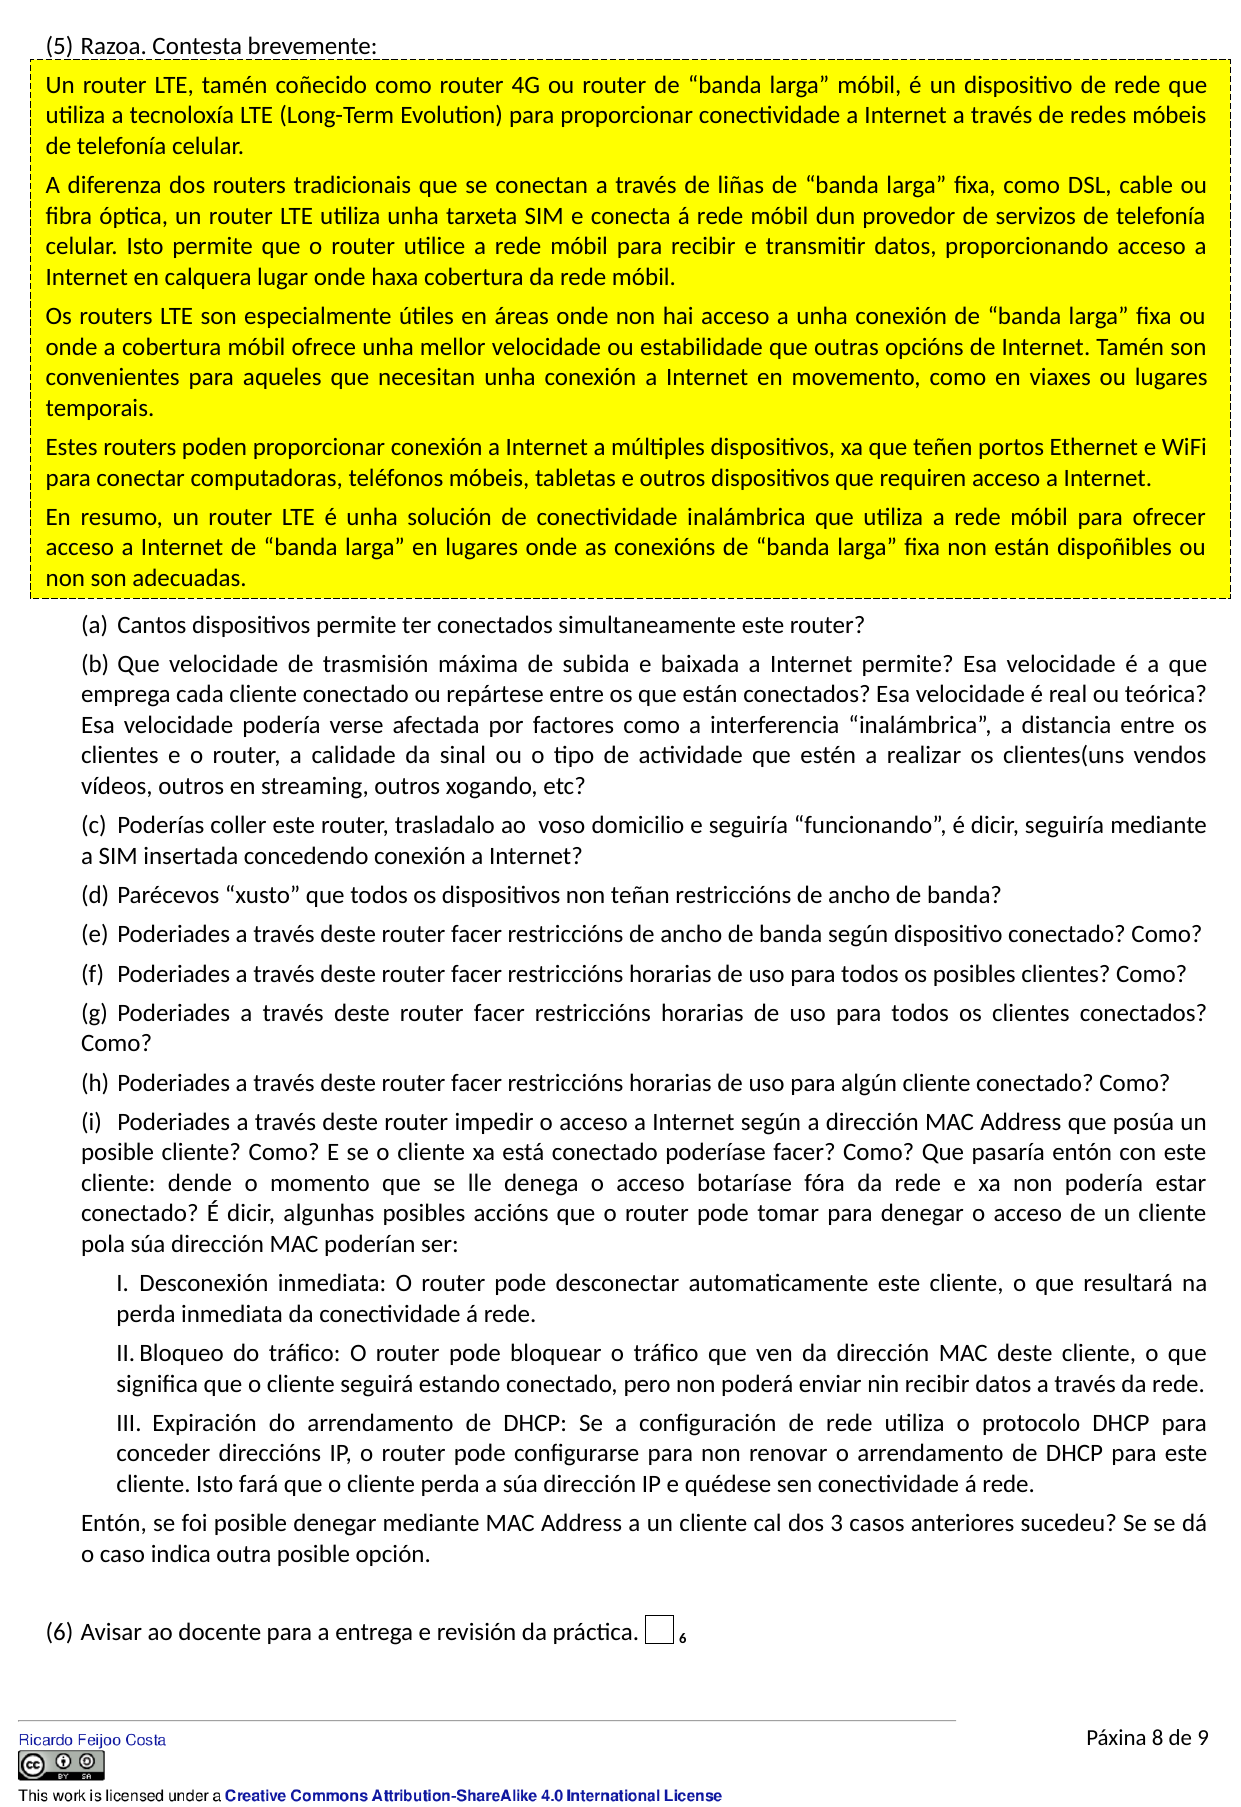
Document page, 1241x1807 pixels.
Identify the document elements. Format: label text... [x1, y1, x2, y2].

list Cantos dispositivos permite ter conectados simultaneamente este router? [81, 609, 1209, 639]
picture [8, 1715, 957, 1806]
list Parécevos “xusto” que todos os dispositivos non teñan restriccións de ancho de banda? [81, 879, 1209, 910]
list Os routers LTE son especialmente útiles en áreas onde non hai acceso a unha conexión de “banda larga” fixa ou onde a cobertura móbil ofrece unha mellor velocidade ou estabilidade que outras opcións de Internet. Tamén son convenientes para aqueles que necesitan unha conexión a Internet en movemento, como en viaxes ou lugares temporais. [45, 300, 1209, 422]
list Poderiades a través deste router facer restriccións horarias de uso para todos os posibles clientes? Como? [81, 958, 1209, 988]
list Que velocidade de trasmisión máxima de subida e baixada a Internet permite? Esa velocidade é a que emprega cada cliente conectado ou repártese entre os que están conectados? Esa velocidade é real ou teórica? Esa velocidade podería verse afectada por factores como a interferencia “inalámbrica”, a distancia entre os clientes e o router, a calidade da sinal ou o tipo de actividade que estén a realizar os clientes(uns vendos vídeos, outros en streaming, outros xogando, etc? [81, 648, 1209, 801]
list Desconexión inmediata: O router pode desconectar automaticamente este cliente, o que resultará na perda inmediata da conectividade á rede. [116, 1267, 1209, 1328]
list Poderías coller este router, trasladalo ao voso domicilio e seguiría “funcionando”, é dicir, seguiría mediante a SIM insertada concedendo conexión a Internet? [81, 809, 1209, 870]
list Avisar ao docente para a entrega e revisión da práctica. 6 [45, 1616, 1209, 1647]
list Razoa. Contesta brevemente: [45, 30, 1209, 60]
list Un router LTE, tamén coñecido como router 4G ou router de “banda larga” móbil, é un dispositivo de rede que utiliza a tecnoloxía LTE (Long-Term Evolution) para proporcionar conectividade a Internet a través de redes móbeis de telefonía celular. [45, 69, 1209, 161]
list En resumo, un router LTE é unha solución de conectividade inalámbrica que utiliza a rede móbil para ofrecer acceso a Internet de “banda larga” en lugares onde as conexións de “banda larga” fixa non están dispoñibles ou non son adecuadas. [45, 501, 1209, 592]
list A diferenza dos routers tradicionais que se conectan a través de liñas de “banda larga” fixa, como DSL, cable ou fibra óptica, un router LTE utiliza unha tarxeta SIM e conecta á rede móbil dun provedor de servizos de telefonía celular. Isto permite que o router utilice a rede móbil para recibir e transmitir datos, proporcionando acceso a Internet en calquera lugar onde haxa cobertura da rede móbil. [45, 169, 1209, 292]
list Poderiades a través deste router facer restriccións de ancho de banda según dispositivo conectado? Como? [81, 918, 1209, 949]
list Bloqueo do tráfico: O router pode bloquear o tráfico que ven da dirección MAC deste cliente, o que significa que o cliente seguirá estando conectado, pero non poderá enviar nin recibir datos a través da rede. [116, 1337, 1209, 1398]
list Poderiades a través deste router impedir o acceso a Internet según a dirección MAC Address que posúa un posible cliente? Como? E se o cliente xa está conectado poderíase facer? Como? Que pasaría entón con este cliente: dende o momento que se lle denega o acceso botaríase fóra da rede e xa non podería estar conectado? É dicir, algunhas posibles accións que o router pode tomar para denegar o acceso de un cliente pola súa dirección MAC poderían ser: [81, 1106, 1209, 1259]
list Estes routers poden proporcionar conexión a Internet a múltiples dispositivos, xa que teñen portos Ethernet e WiFi para conectar computadoras, teléfonos móbeis, tabletas e outros dispositivos que requiren acceso a Internet. [45, 431, 1209, 492]
list Poderiades a través deste router facer restriccións horarias de uso para algún cliente conectado? Como? [81, 1067, 1209, 1097]
list Expiración do arrendamento de DHCP: Se a configuración de rede utiliza o protocolo DHCP para conceder direccións IP, o router pode configurarse para non renovar o arrendamento de DHCP para este cliente. Isto fará que o cliente perda a súa dirección IP e quédese sen conectividade á rede. [116, 1407, 1209, 1498]
list Entón, se foi posible denegar mediante MAC Address a un cliente cal dos 3 casos anteriores sucedeu? Se se dá o caso indica outra posible opción. [81, 1507, 1209, 1568]
list Poderiades a través deste router facer restriccións horarias de uso para todos os clientes conectados? Como? [81, 997, 1209, 1058]
